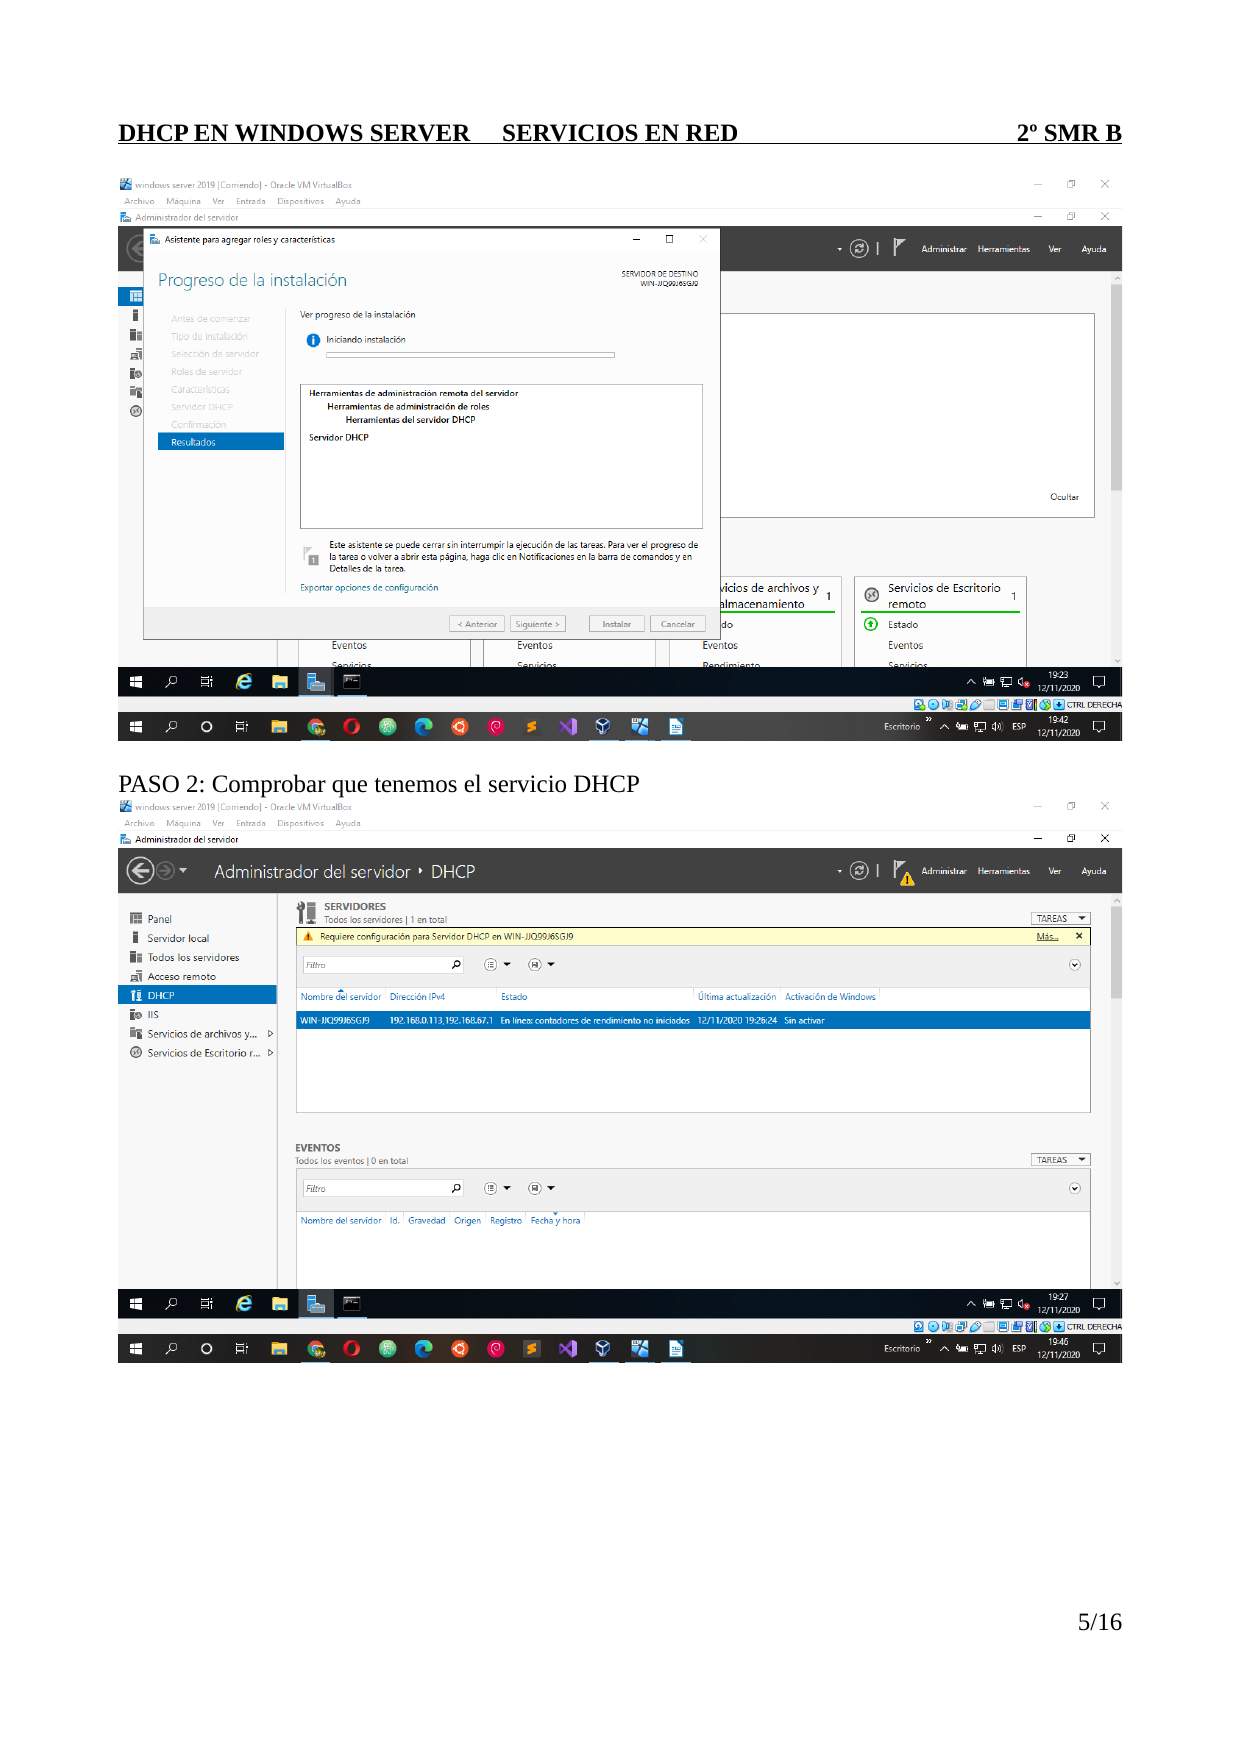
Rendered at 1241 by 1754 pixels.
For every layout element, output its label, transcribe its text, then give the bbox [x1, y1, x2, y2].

picture [118, 176, 1123, 741]
text PASO 2: Comprobar que tenemos el servicio DHCP [118, 769, 1122, 798]
picture [118, 798, 1123, 1363]
